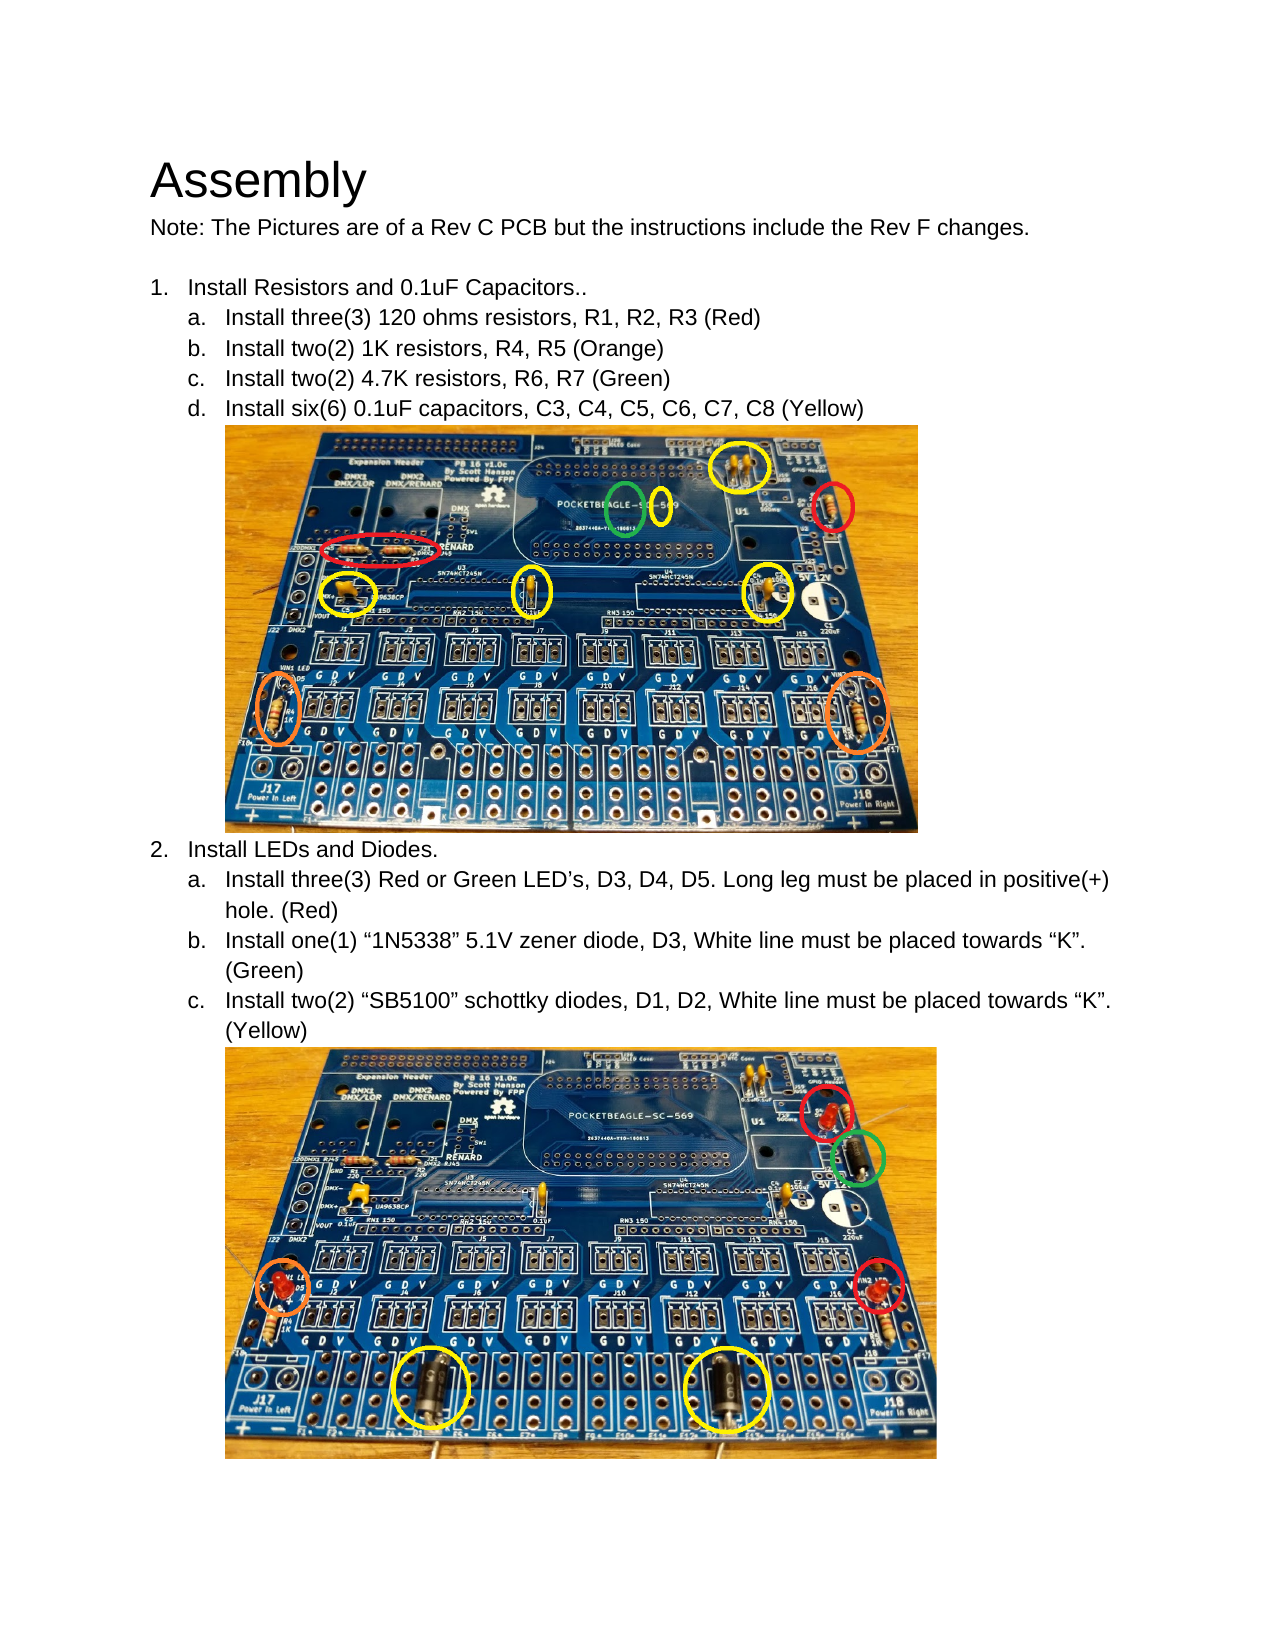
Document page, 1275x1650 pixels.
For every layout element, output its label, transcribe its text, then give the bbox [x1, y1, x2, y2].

list Install Resistors and 0.1uF Capacitors.. [150, 274, 1125, 301]
list Install two(2) 4.7K resistors, R6, R7 (Green) [187, 365, 1125, 391]
list (Yellow) [187, 1017, 1125, 1044]
picture [225, 1047, 937, 1459]
list Install three(3) 120 ohms resistors, R1, R2, R3 (Red) [187, 304, 1125, 331]
list Install LEDs and Diodes. [150, 836, 1125, 862]
text Note: The Pictures are of a Rev C PCB but the instructions include the Rev F changes. [150, 214, 1125, 240]
list Install two(2) “SB5100” schottky diodes, D1, D2, White line must be placed towards “K”. [187, 987, 1125, 1013]
list Install one(1) “1N5338” 5.1V zener diode, D3, White line must be placed towards “K”. (Green) [187, 927, 1125, 983]
list Install six(6) 0.1uF capacitors, C3, C4, C5, C6, C7, C8 (Yellow) [187, 395, 1125, 421]
title Assembly [150, 150, 1125, 207]
list Install three(3) Red or Green LED’s, D3, D4, D5. Long leg must be placed in positive(+) hole. (Red) [187, 866, 1125, 923]
list Install two(2) 1K resistors, R4, R5 (Orange) [187, 334, 1125, 361]
